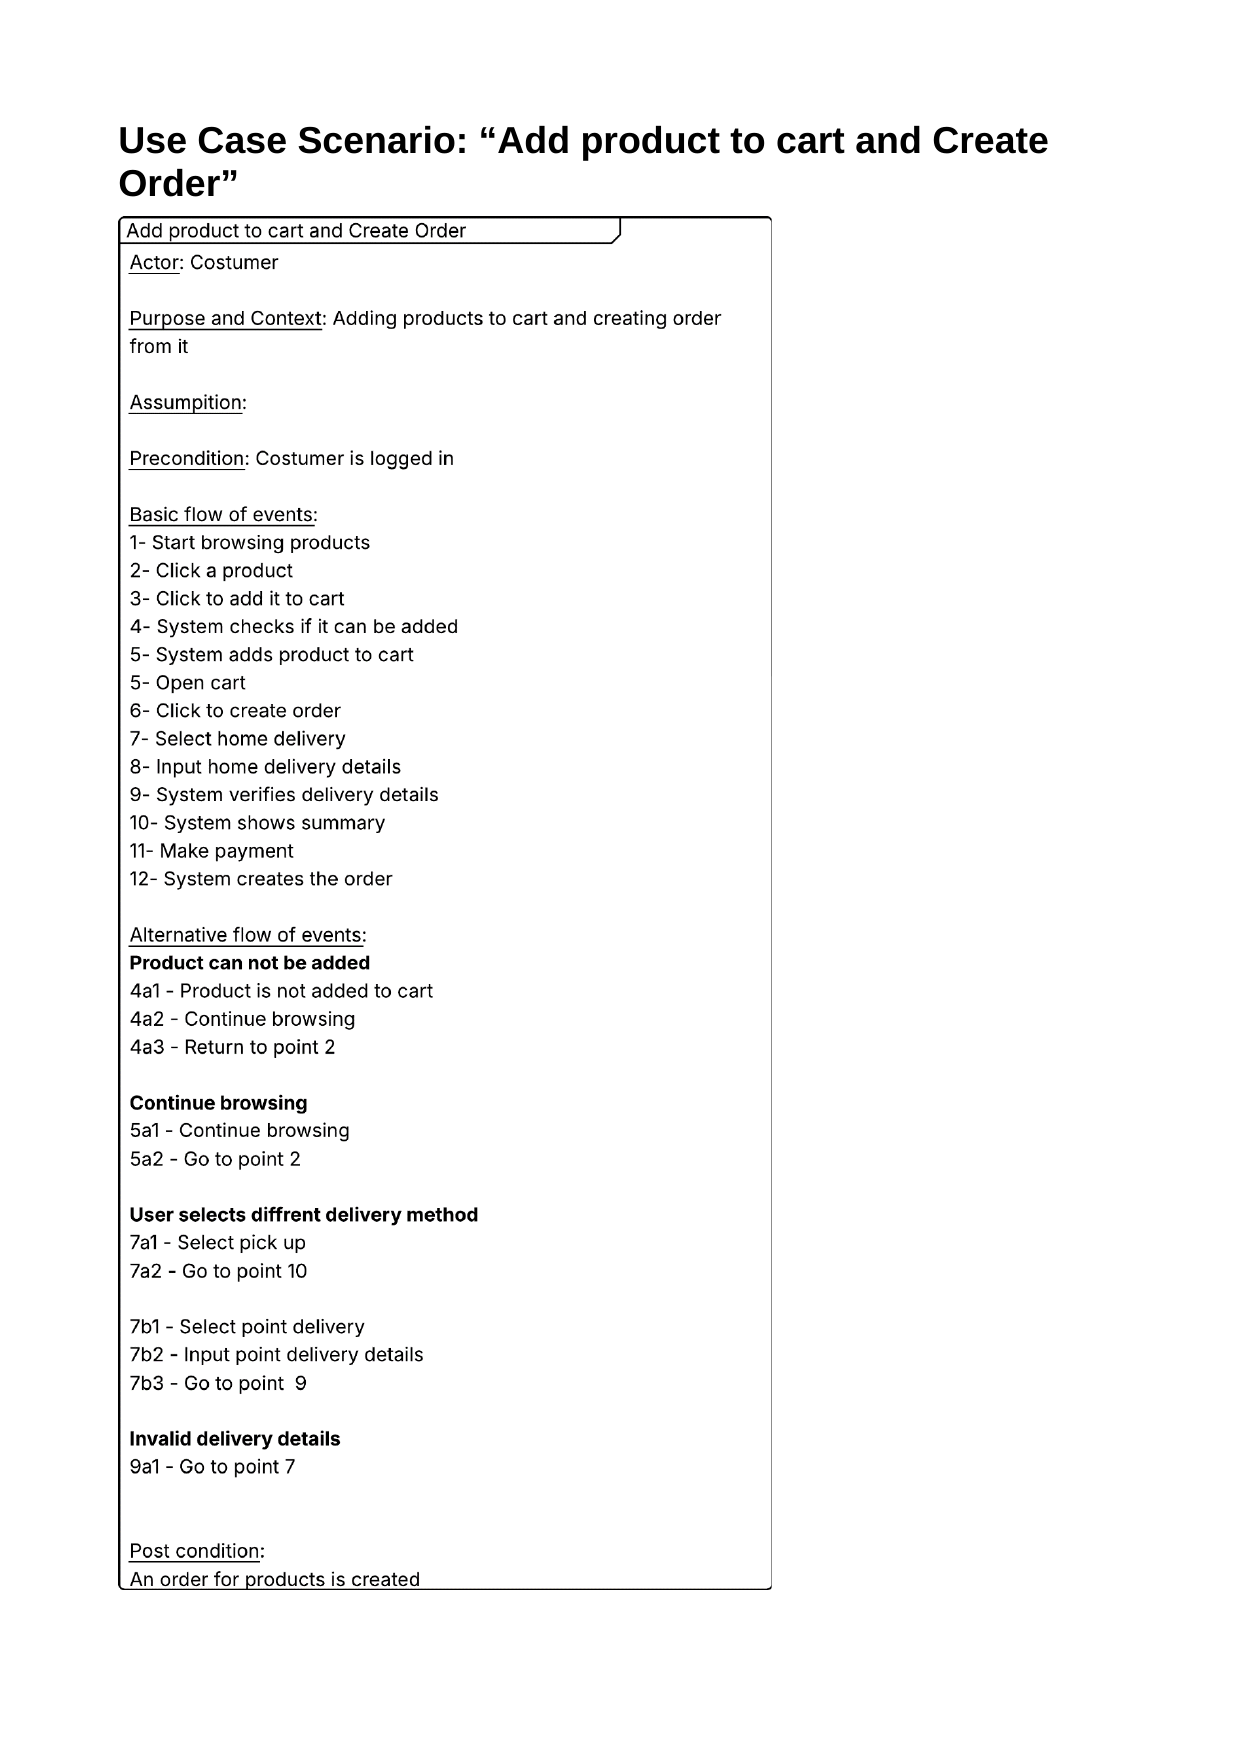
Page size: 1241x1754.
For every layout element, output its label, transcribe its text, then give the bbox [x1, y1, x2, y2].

subtitle Use Case Scenario: “Add product to cart and Create Order” [118, 118, 1122, 204]
picture [118, 216, 772, 1590]
